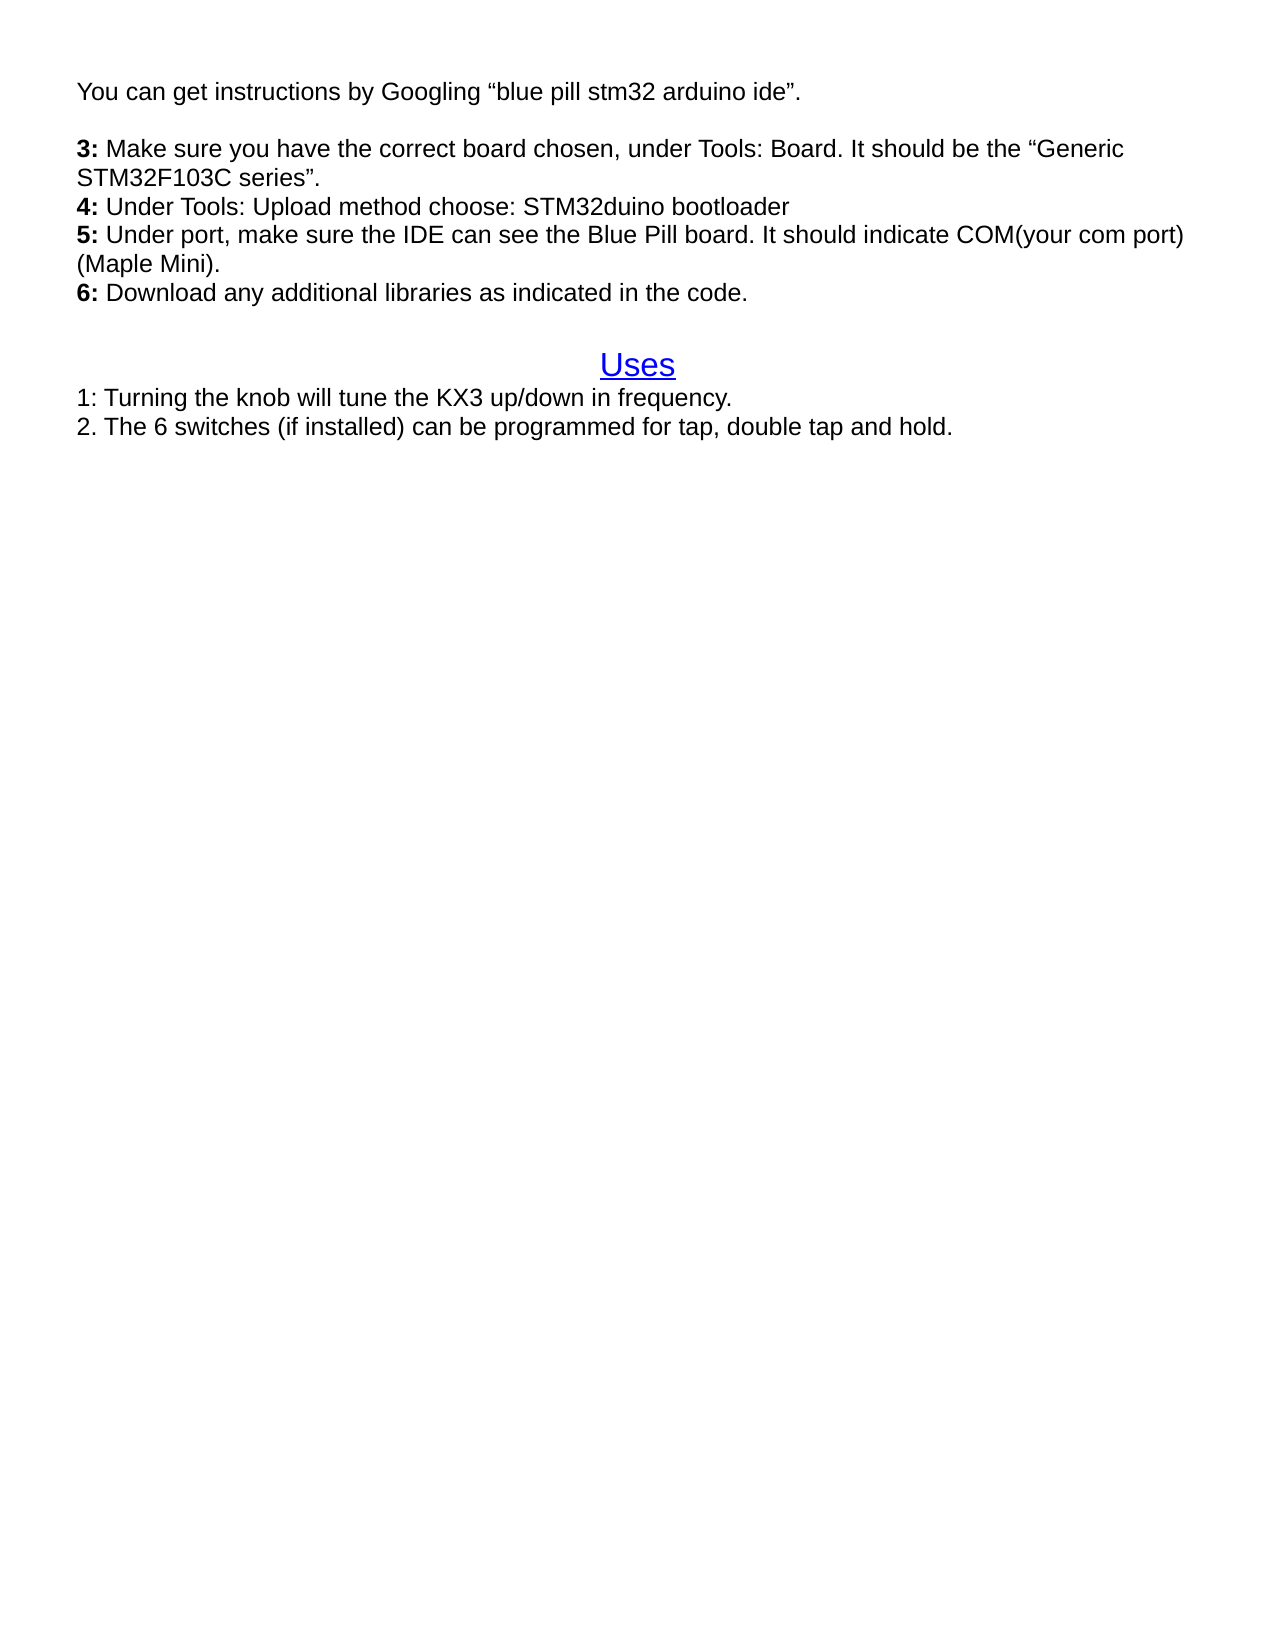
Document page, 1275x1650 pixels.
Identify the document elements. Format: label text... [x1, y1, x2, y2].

text You can get instructions by Googling “blue pill stm32 arduino ide”. [76, 76, 1198, 105]
text 2. The 6 switches (if installed) can be programmed for tap, double tap and hold. [76, 412, 1198, 441]
text 4: Under Tools: Upload method choose: STM32duino bootloader [76, 191, 1198, 220]
text Uses [76, 345, 1198, 383]
text 6: Download any additional libraries as indicated in the code. [76, 278, 1198, 306]
text 5: Under port, make sure the IDE can see the Blue Pill board. It should indicate COM(your com port) (Maple Mini). [76, 220, 1198, 278]
text 3: Make sure you have the correct board chosen, under Tools: Board. It should be the “Generic STM32F103C series”. [76, 134, 1198, 191]
text 1: Turning the knob will tune the KX3 up/down in frequency. [76, 383, 1198, 412]
